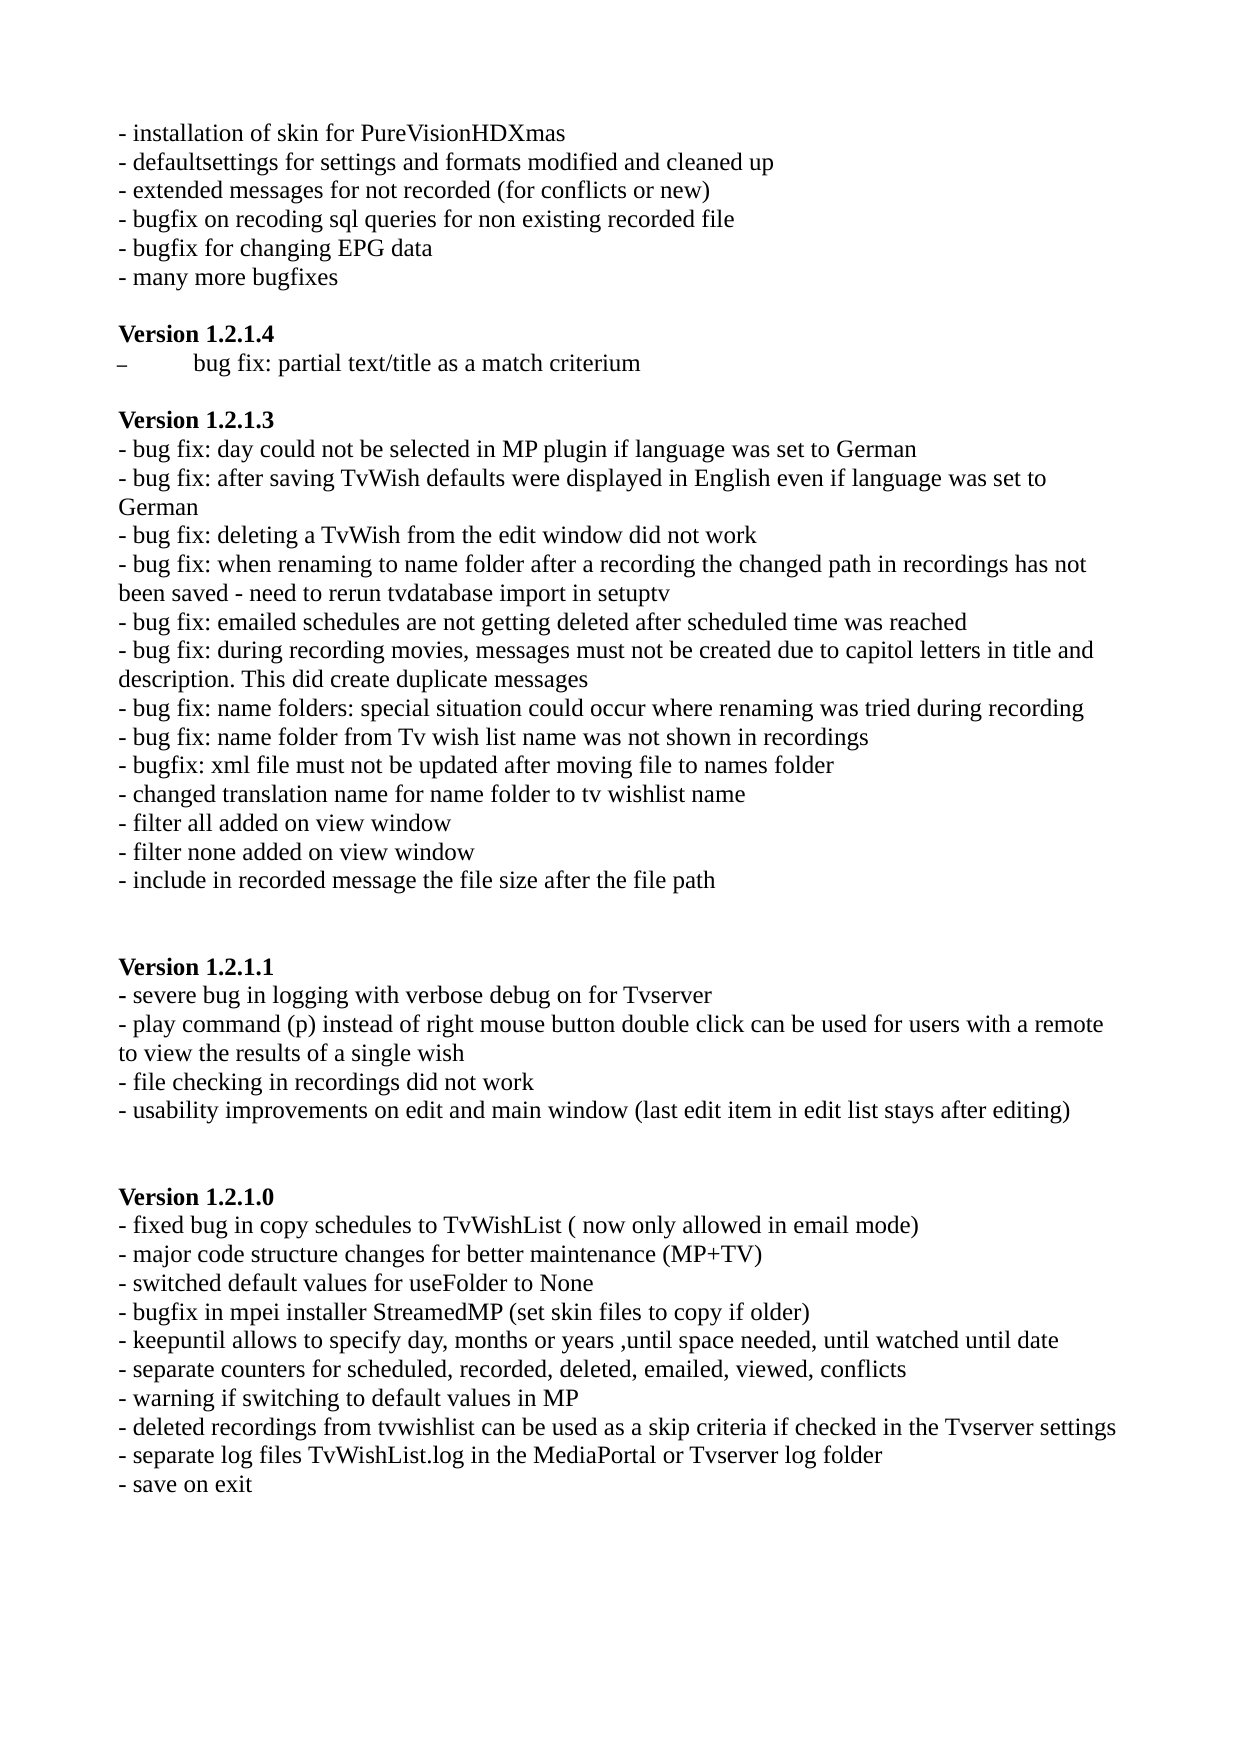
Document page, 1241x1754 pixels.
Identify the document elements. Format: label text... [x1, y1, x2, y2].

text - bug fix: name folder from Tv wish list name was not shown in recordings [118, 722, 1122, 751]
text - separate log files TvWishList.log in the MediaPortal or Tvserver log folder [118, 1441, 1122, 1469]
text - bugfix in mpei installer StreamedMP (set skin files to copy if older) [118, 1297, 1122, 1326]
text - installation of skin for PureVisionHDXmas [118, 118, 1122, 147]
text - separate counters for scheduled, recorded, deleted, emailed, viewed, conflicts [118, 1354, 1122, 1383]
text - usability improvements on edit and main window (last edit item in edit list stays after editing) [118, 1096, 1122, 1124]
text - filter none added on view window [118, 837, 1122, 866]
text - severe bug in logging with verbose debug on for Tvserver [118, 981, 1122, 1009]
text - keepuntil allows to specify day, months or years ,until space needed, until watched until date [118, 1326, 1122, 1354]
text - include in recorded message the file size after the file path [118, 866, 1122, 894]
text - filter all added on view window [118, 808, 1122, 837]
list ^ Version 1.2.1.3 [0, 406, 1122, 434]
list bug fix: partial text/title as a match criterium [117, 348, 1122, 377]
text - bug fix: name folders: special situation could occur where renaming was tried during recording [118, 693, 1122, 722]
text - changed translation name for name folder to tv wishlist name [118, 779, 1122, 808]
text - play command (p) instead of right mouse button double click can be used for users with a remote to view the results of a single wish [118, 1009, 1122, 1067]
text - bug fix: after saving TvWish defaults were displayed in English even if language was set to German [118, 463, 1122, 521]
text - major code structure changes for better maintenance (MP+TV) [118, 1239, 1122, 1268]
text - bugfix for changing EPG data [118, 233, 1122, 262]
text - save on exit [118, 1469, 1122, 1498]
text - bug fix: emailed schedules are not getting deleted after scheduled time was reached [118, 607, 1122, 636]
text - bug fix: when renaming to name folder after a recording the changed path in recordings has not been saved - need to rerun tvdatabase import in setuptv [118, 549, 1122, 607]
text - deleted recordings from tvwishlist can be used as a skip criteria if checked in the Tvserver settings [118, 1412, 1122, 1441]
text Version 1.2.1.1 [118, 952, 1122, 981]
text - fixed bug in copy schedules to TvWishList ( now only allowed in email mode) [118, 1211, 1122, 1239]
text - many more bugfixes [118, 262, 1122, 291]
text Version 1.2.1.4 [118, 319, 1122, 348]
text - bugfix: xml file must not be updated after moving file to names folder [118, 751, 1122, 779]
text - warning if switching to default values in MP [118, 1383, 1122, 1412]
text - bug fix: day could not be selected in MP plugin if language was set to German [118, 434, 1122, 463]
text - bugfix on recoding sql queries for non existing recorded file [118, 204, 1122, 233]
text - extended messages for not recorded (for conflicts or new) [118, 176, 1122, 204]
text - switched default values for useFolder to None [118, 1268, 1122, 1297]
text - file checking in recordings did not work [118, 1067, 1122, 1096]
text - bug fix: during recording movies, messages must not be created due to capitol letters in title and description. This did create duplicate messages [118, 636, 1122, 693]
text Version 1.2.1.0 [118, 1182, 1122, 1211]
text - defaultsettings for settings and formats modified and cleaned up [118, 147, 1122, 176]
text - bug fix: deleting a TvWish from the edit window did not work [118, 521, 1122, 549]
